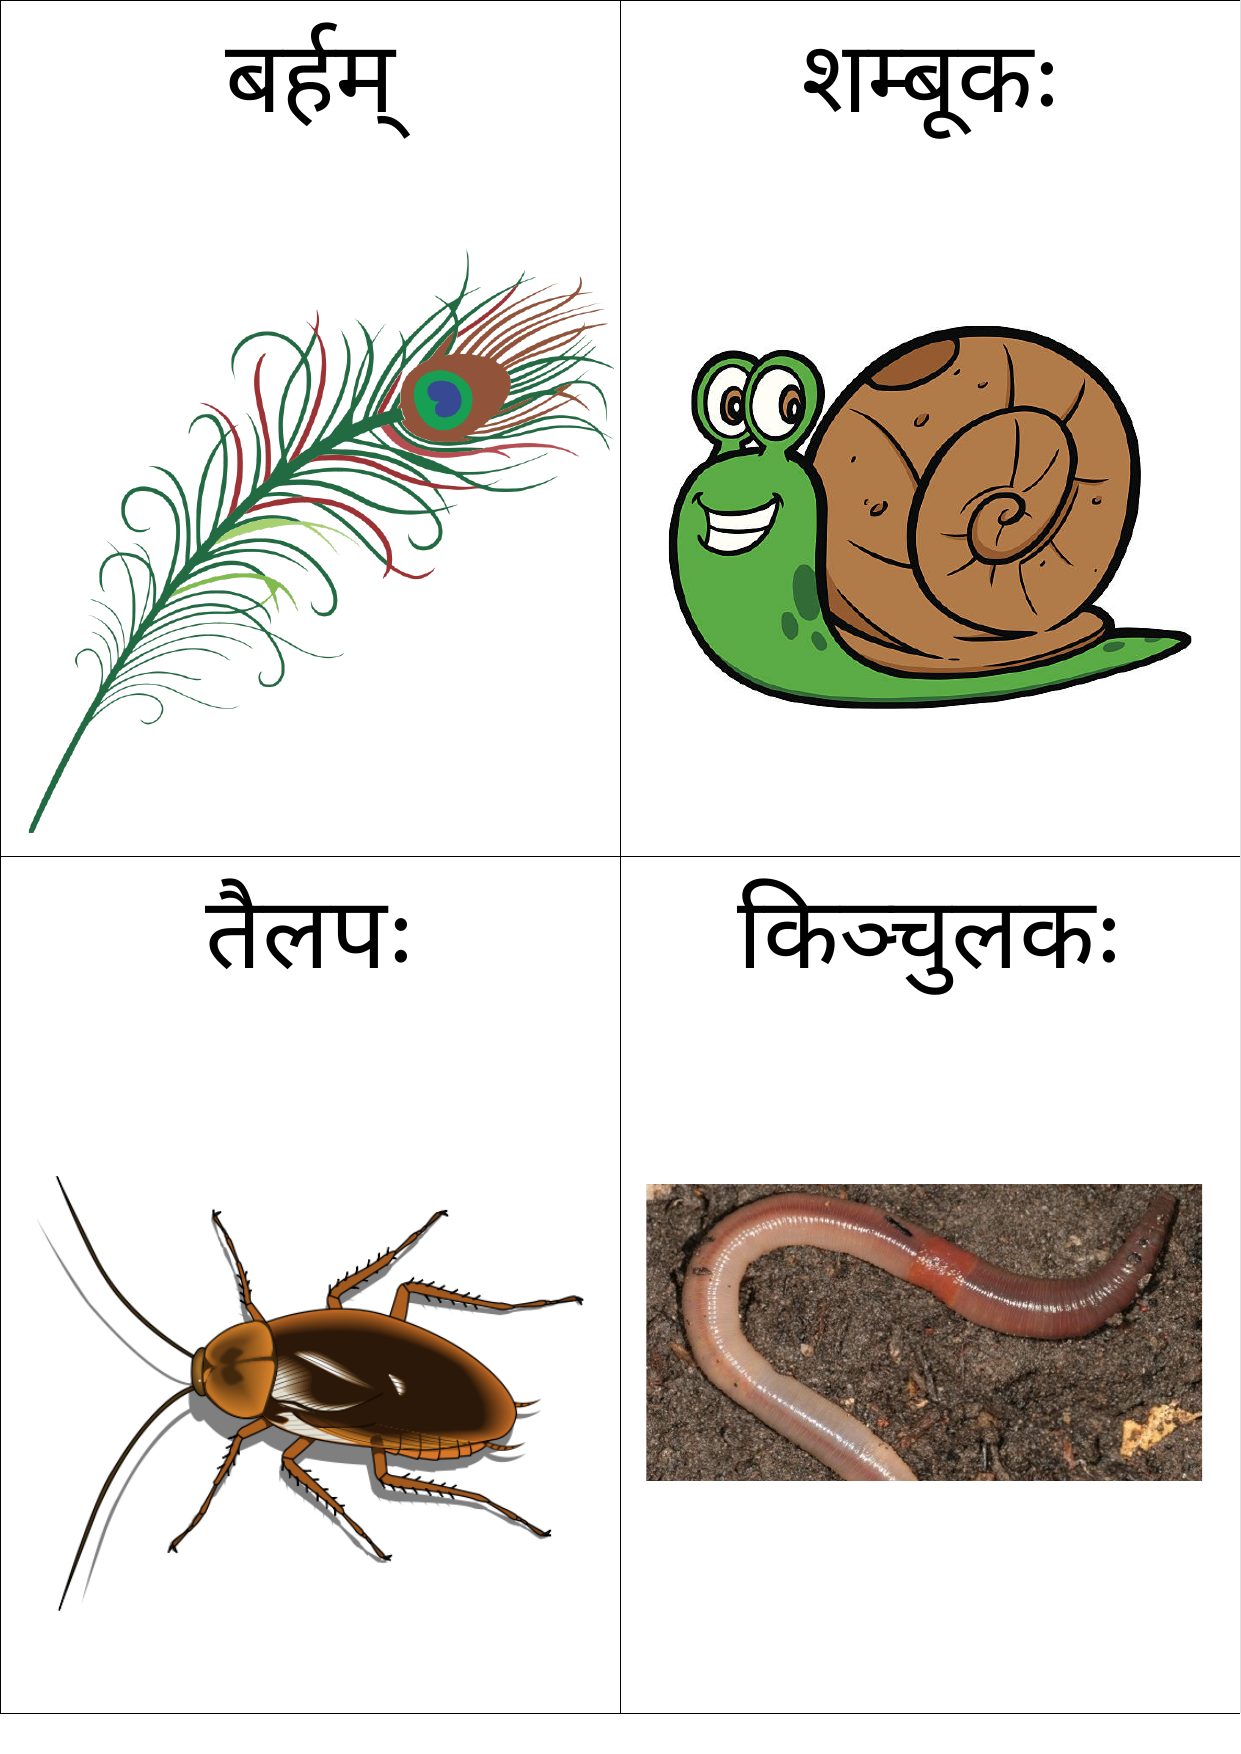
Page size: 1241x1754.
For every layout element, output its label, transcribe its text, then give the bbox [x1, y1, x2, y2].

table_cell किञ्चुलकः [621, 857, 1240, 1712]
picture [668, 326, 1192, 709]
table_cell शम्बूकः [621, 1, 1240, 856]
table_cell तैलपः [1, 857, 620, 1712]
picture [646, 1184, 1203, 1481]
picture [28, 247, 615, 833]
table_cell बर्हम् [1, 1, 620, 856]
picture [36, 1176, 584, 1611]
